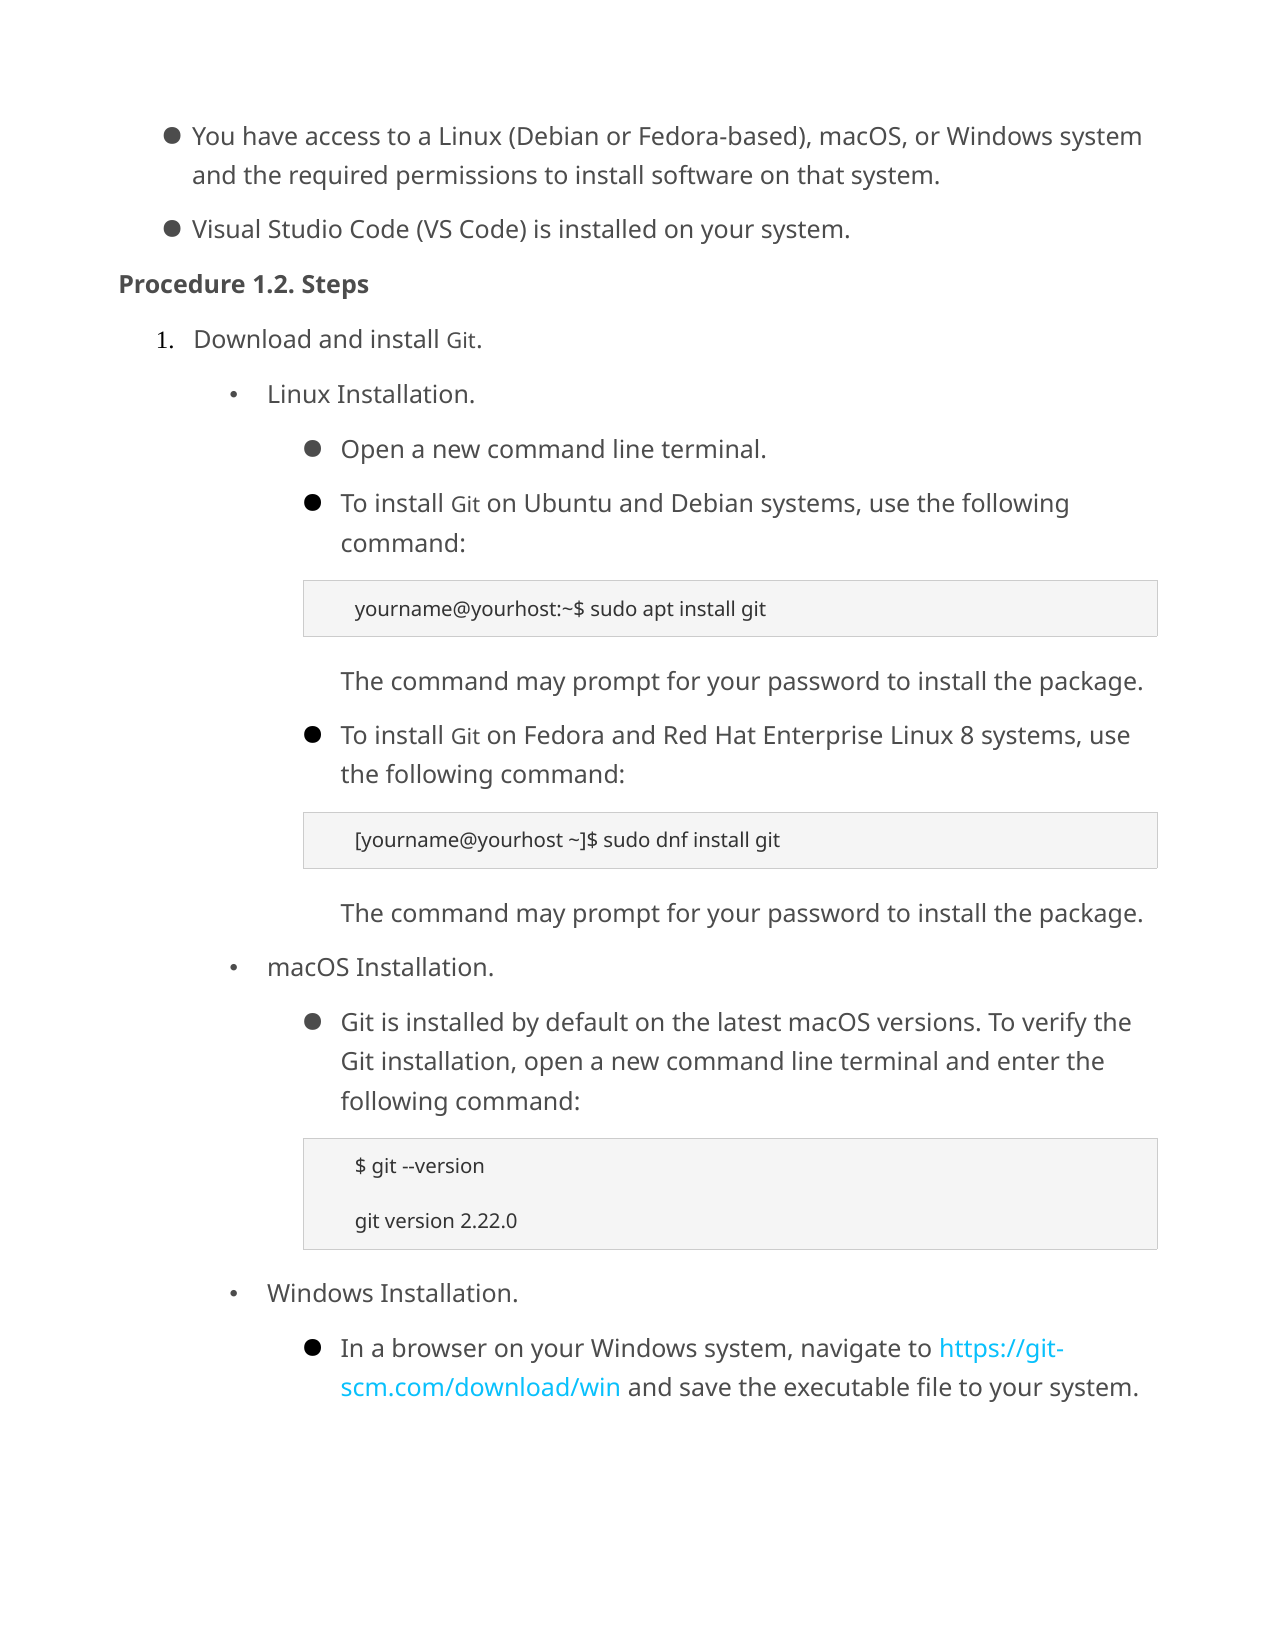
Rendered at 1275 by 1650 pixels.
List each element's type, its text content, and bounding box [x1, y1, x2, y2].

list Windows Installation. [229, 1276, 1157, 1310]
list git version 2.22.0 [304, 1193, 1157, 1249]
list The command may prompt for your password to install the package. [303, 895, 1157, 929]
list [yourname@yourhost ~]$ sudo dnf install git [304, 813, 1157, 868]
list You have access to a Linux (Debian or Fedora-based), macOS, or Windows system and the required permissions to install software on that system. [162, 118, 1157, 191]
list yourname@yourhost:~$ sudo apt install git [304, 581, 1157, 636]
list Download and install Git. [156, 322, 1157, 356]
list macOS Installation. [229, 950, 1157, 984]
list To install Git on Fedora and Red Hat Enterprise Linux 8 systems, use the following command: [303, 718, 1157, 791]
text Procedure 1.2. Steps [118, 267, 1157, 301]
list $ git --version [304, 1139, 1157, 1180]
list Open a new command line terminal. [303, 431, 1157, 465]
list In a browser on your Windows system, navigate to https://git-scm.com/download/win and save the executable file to your system. [303, 1331, 1157, 1404]
list Git is installed by default on the latest macOS versions. To verify the Git installation, open a new command line terminal and enter the following command: [303, 1005, 1157, 1117]
list The command may prompt for your password to install the package. [303, 663, 1157, 697]
list To install Git on Ubuntu and Debian systems, use the following command: [303, 486, 1157, 559]
list Linux Installation. [229, 376, 1157, 411]
list Visual Studio Code (VS Code) is installed on your system. [162, 212, 1157, 246]
